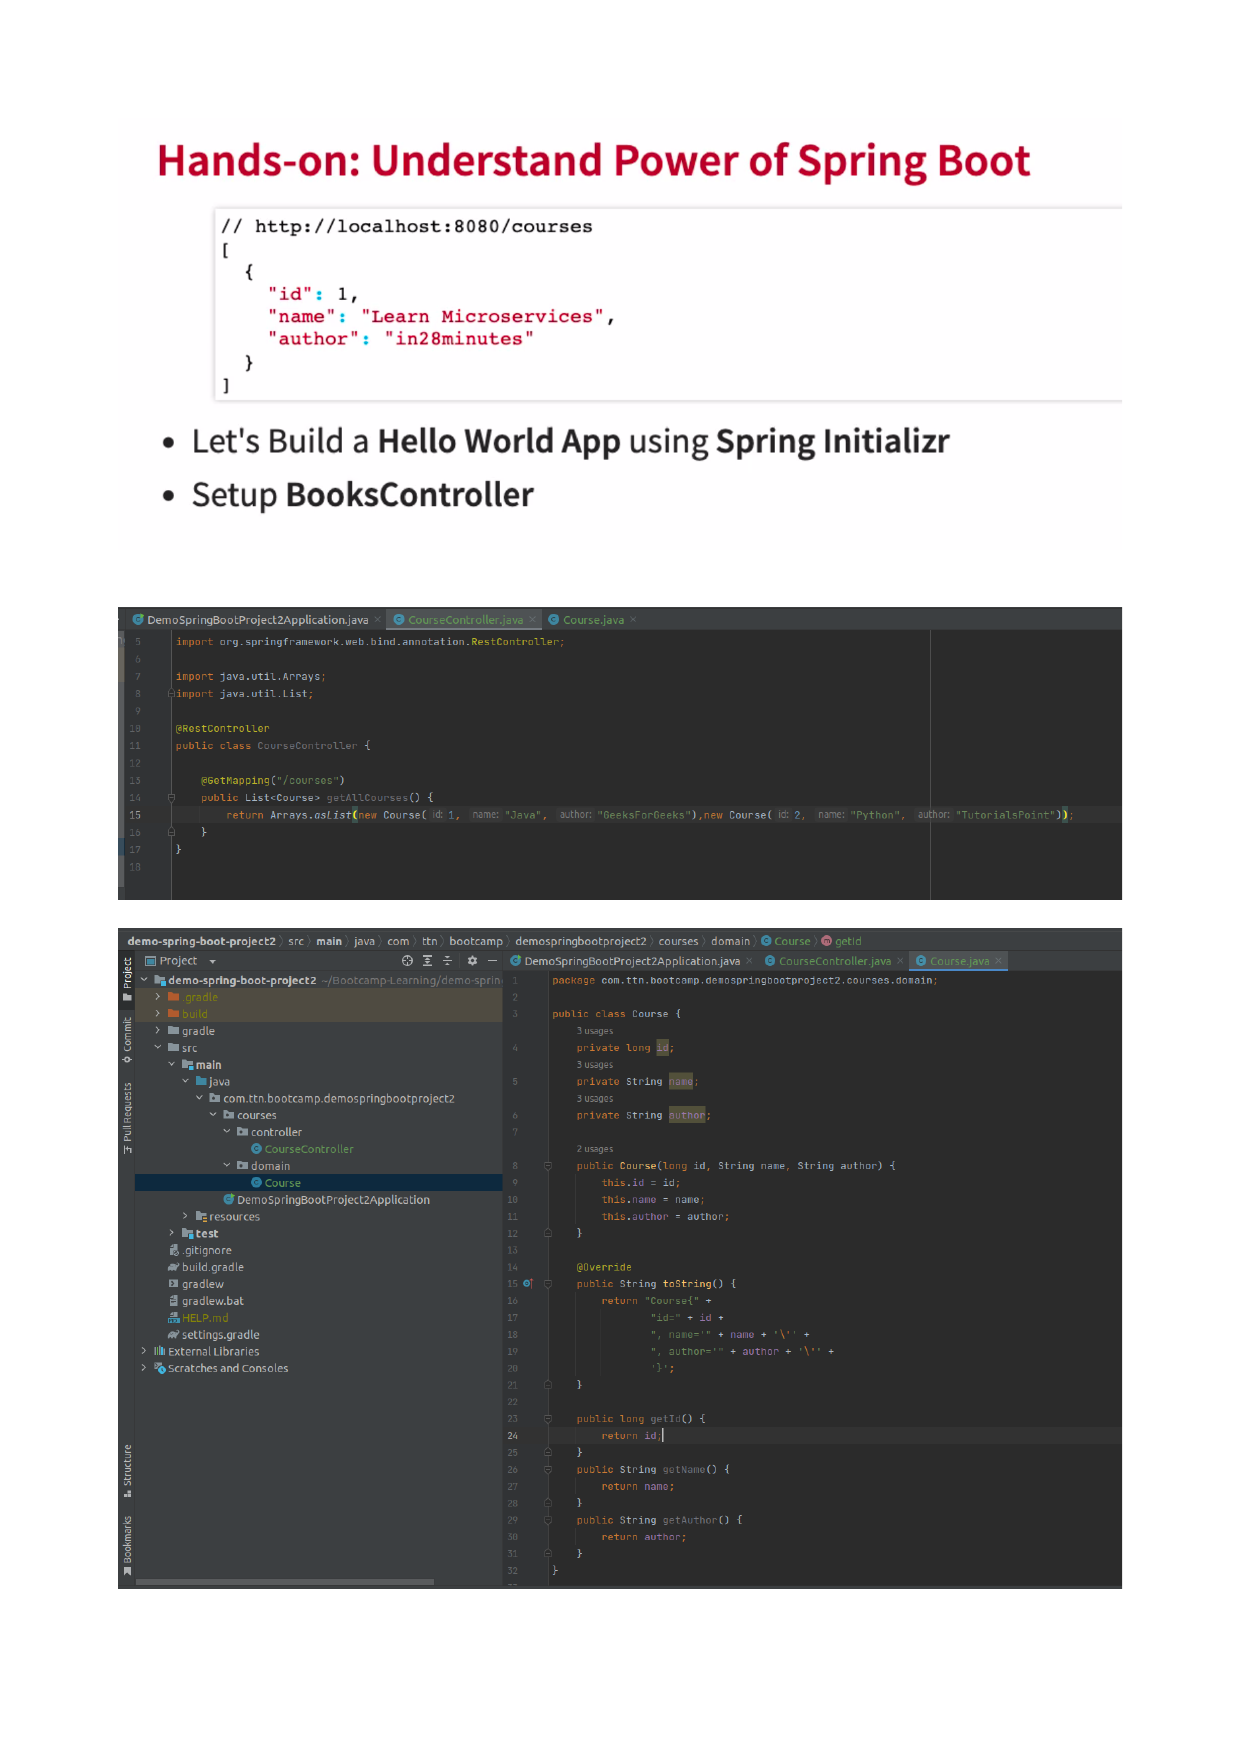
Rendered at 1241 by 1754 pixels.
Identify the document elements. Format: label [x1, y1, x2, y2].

picture [118, 118, 1123, 550]
picture [118, 928, 1123, 1589]
picture [118, 607, 1123, 900]
